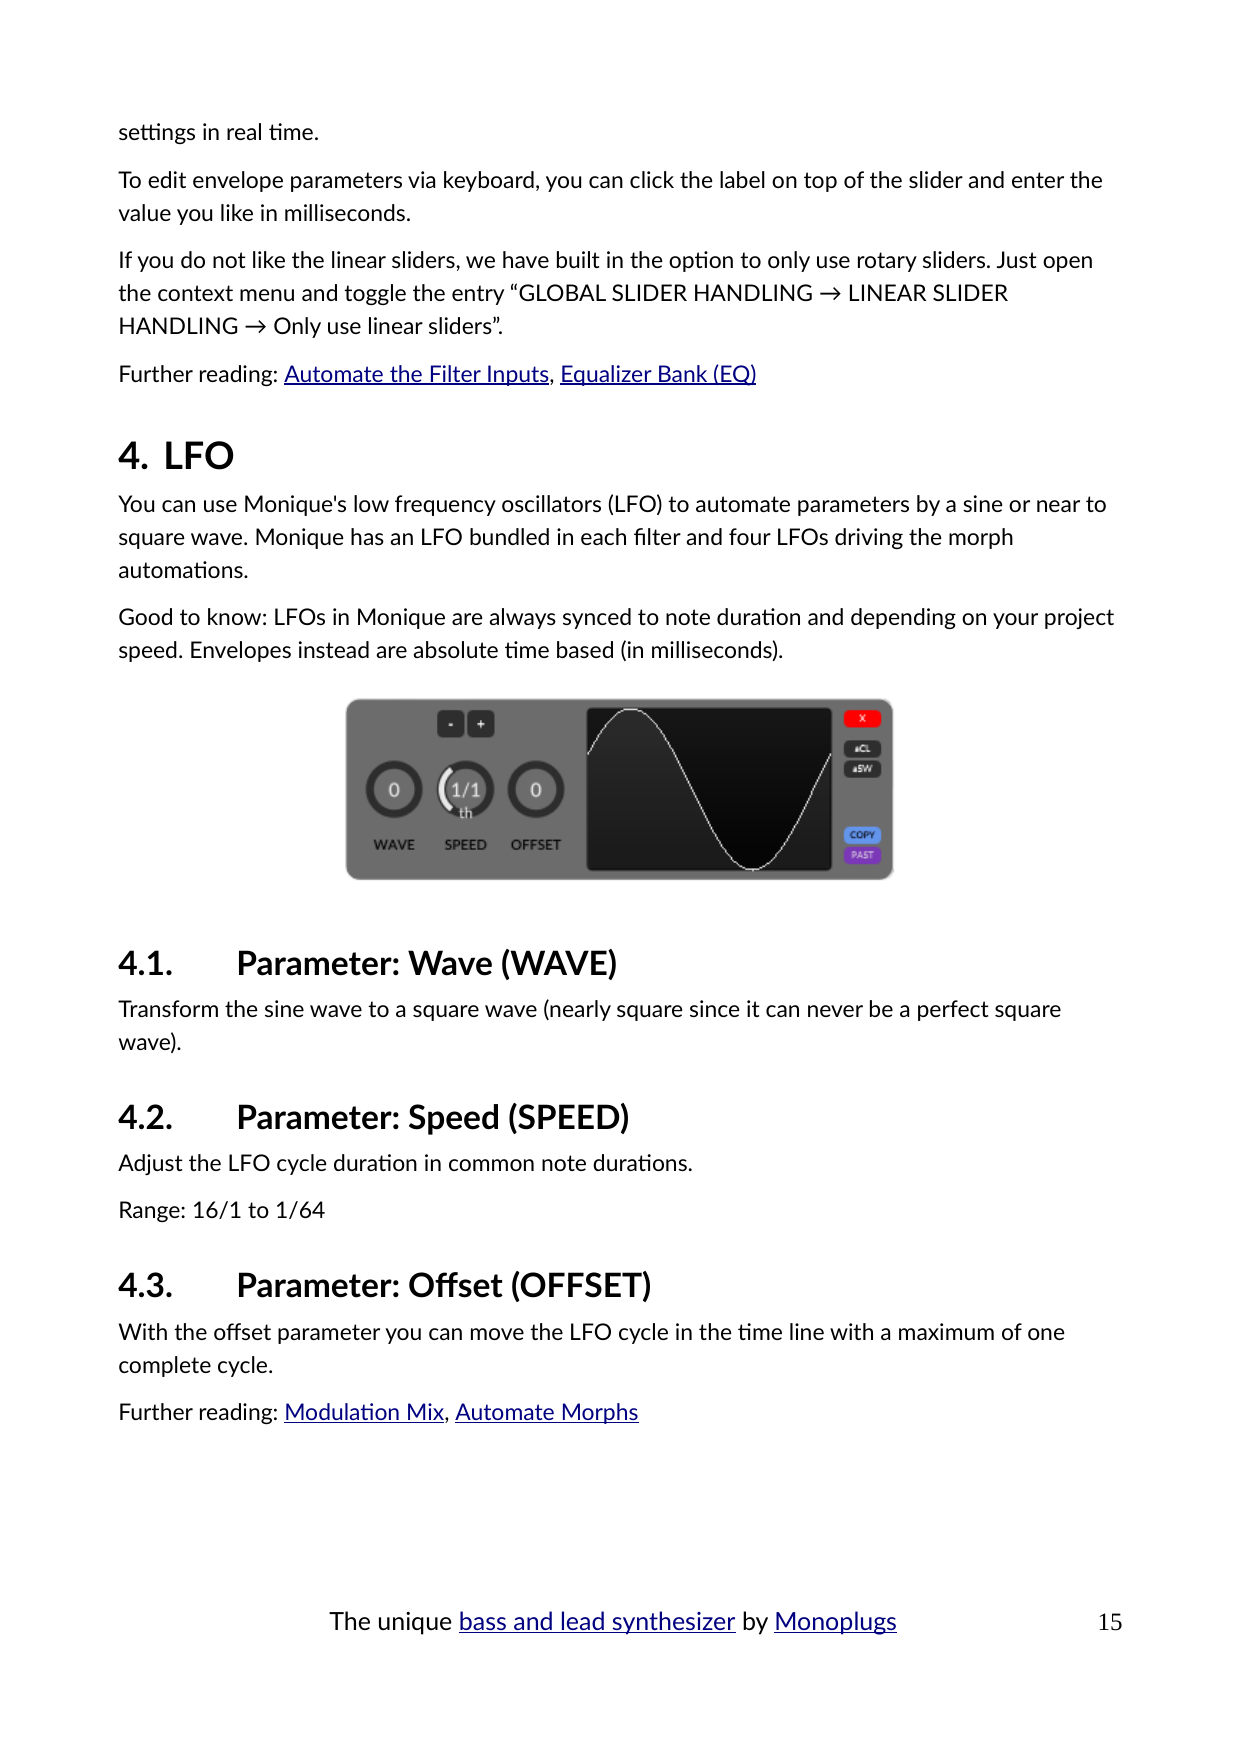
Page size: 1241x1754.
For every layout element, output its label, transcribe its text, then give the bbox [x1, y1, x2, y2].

text If you do not like the linear sliders, we have built in the option to only use rotary sliders. Just open the context menu and toggle the entry “GLOBAL SLIDER HANDLING → LINEAR SLIDER HANDLING → Only use linear sliders”. [118, 246, 1122, 339]
subtitle Parameter: Speed (SPEED) [118, 1096, 1122, 1136]
subtitle Parameter: Wave (WAVE) [118, 942, 1122, 982]
text With the offset parameter you can move the LFO cycle in the time line with a maximum of one complete cycle. [118, 1317, 1122, 1378]
text settings in real time. [118, 118, 1122, 146]
text You can use Monique's low frequency oscillators (LFO) to automate parameters by a sine or near to square wave. Monique has an LFO bundled in each filter and four LFOs driving the morph automations. [118, 490, 1122, 583]
text Range: 16/1 to 1/64 [118, 1196, 1122, 1224]
subtitle Parameter: Offset (OFFSET) [118, 1265, 1122, 1305]
text Further reading: Automate the Filter Inputs, Equalizer Bank (EQ) [118, 359, 1122, 387]
text Further reading: Modulation Mix, Automate Morphs [118, 1398, 1122, 1425]
text Transform the sine wave to a square wave (nearly square since it can never be a perfect square wave). [118, 995, 1122, 1055]
text To edit envelope parameters via keyboard, you can click the label on top of the slider and enter the value you like in milliseconds. [118, 166, 1122, 226]
picture [330, 683, 910, 896]
subtitle LFO [118, 432, 1122, 477]
text Good to know: LFOs in Monique are always synced to note duration and depending on your project speed. Envelopes instead are absolute time based (in milliseconds). [118, 603, 1122, 664]
text Adjust the LFO cycle duration in common note durations. [118, 1149, 1122, 1176]
